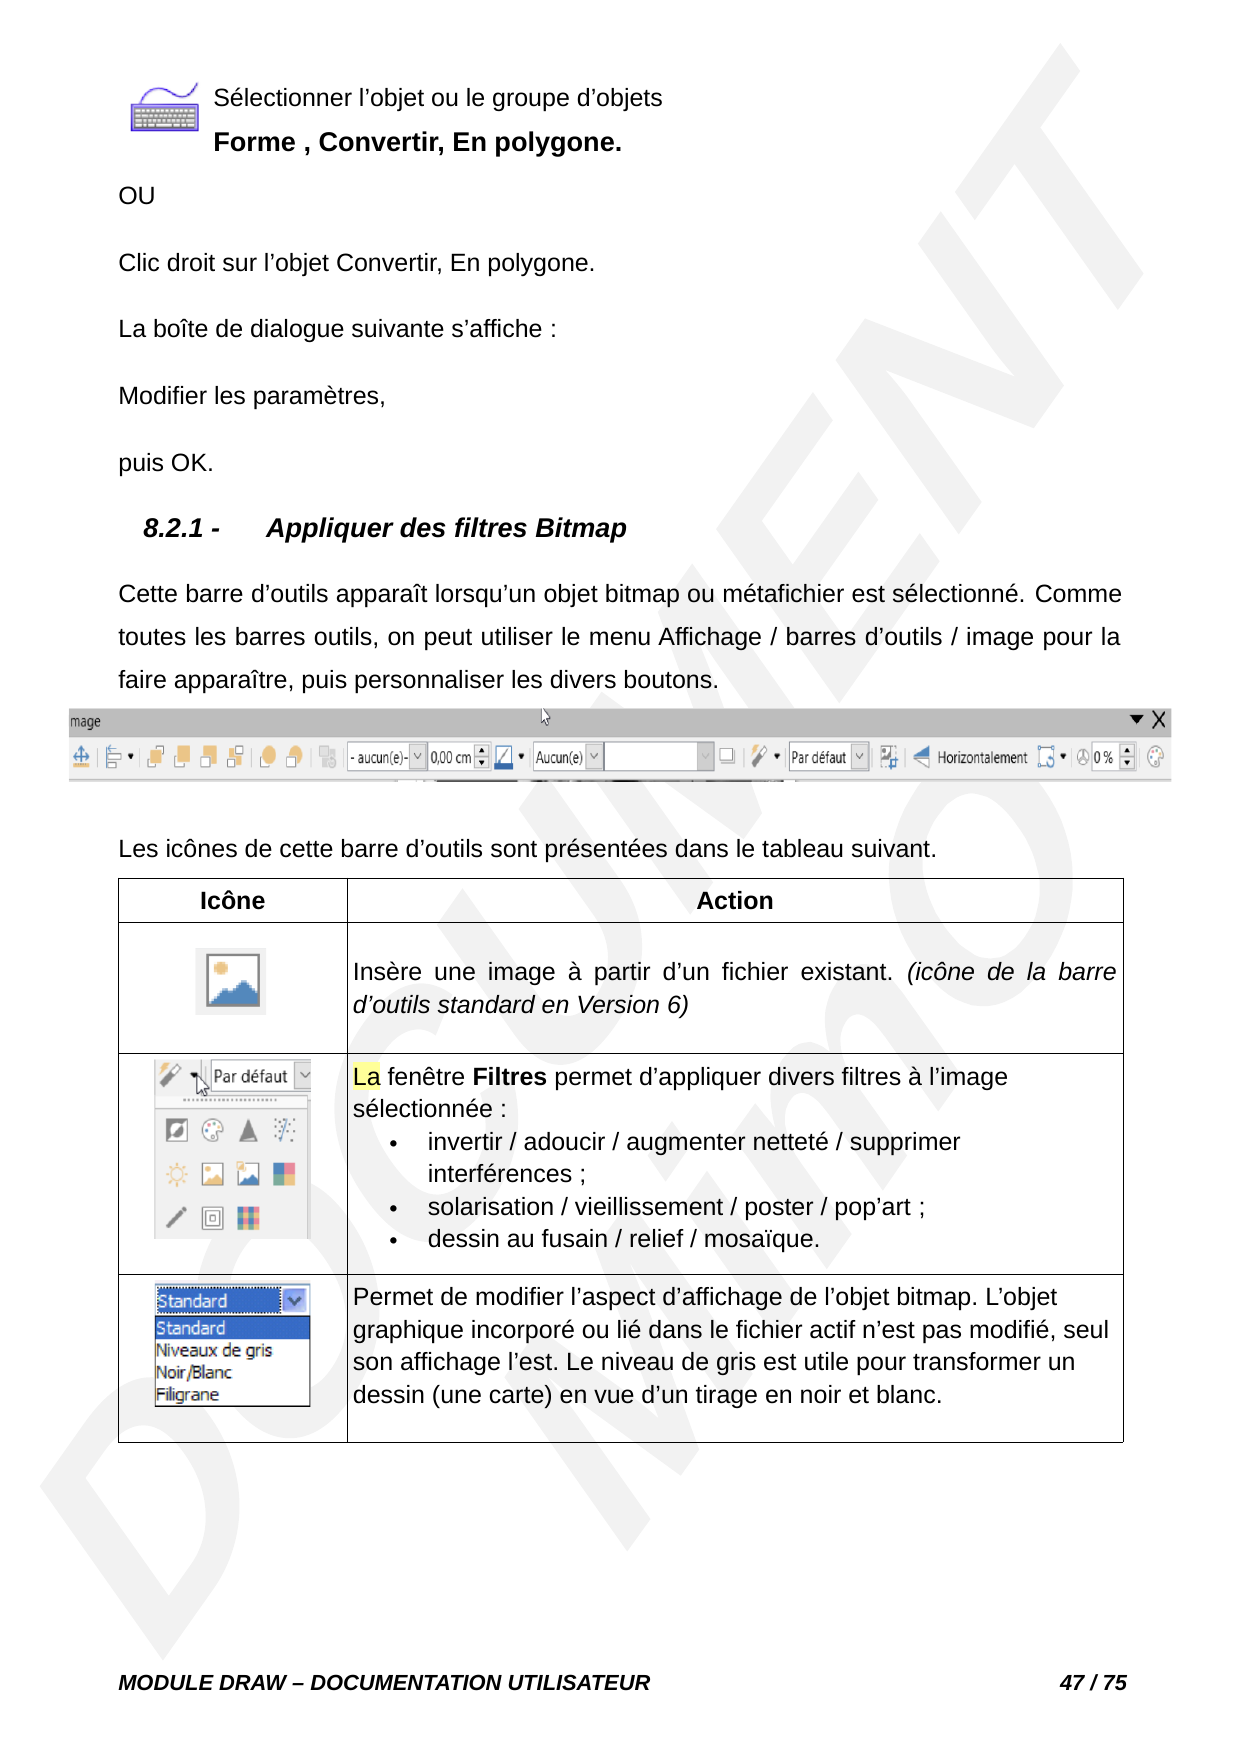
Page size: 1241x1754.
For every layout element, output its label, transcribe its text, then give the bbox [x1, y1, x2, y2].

text puis OK. [118, 448, 1122, 477]
picture [126, 71, 202, 146]
table_cell [119, 923, 347, 1053]
picture [195, 948, 267, 1015]
table_cell Permet de modifier l’aspect d’affichage de l’objet bitmap. L’objet graphique incorporé ou lié dans le fichier actif n’est pas modifié, seul son affichage l’est. Le niveau de gris est utile pour transformer un dessin (une carte) en vue d’un tirage en noir et blanc. [348, 1275, 1123, 1442]
text Modifier les paramètres, [118, 381, 1122, 410]
text OU [118, 181, 1122, 209]
table_cell [119, 1275, 347, 1442]
text La boîte de dialogue suivante s’affiche : [118, 314, 1122, 343]
text Les icônes de cette barre d’outils sont présentées dans le tableau suivant. [118, 834, 1122, 863]
table_cell Insère une image à partir d’un fichier existant. (icône de la barre d’outils standard en Version 6) [348, 923, 1123, 1053]
subtitle Appliquer des filtres Bitmap [143, 512, 1122, 543]
text Forme , Convertir, En polygone. [118, 126, 1122, 157]
text Cette barre d’outils apparaît lorsqu’un objet bitmap ou métafichier est sélectionné. Comme toutes les barres outils, on peut utiliser le menu Affichage / barres d’outils / image pour la faire apparaître, puis personnaliser les divers boutons. [118, 579, 1122, 694]
table_header Action [348, 879, 1123, 922]
table_cell [119, 1054, 347, 1274]
picture [154, 1280, 311, 1407]
text Clic droit sur l’objet Convertir, En polygone. [118, 247, 1122, 276]
table_header Icône [119, 879, 347, 922]
table_cell La fenêtre Filtres permet d’appliquer divers filtres à l’image sélectionnée : invertir / adoucir / augmenter netteté / supprimer interférences ; solarisation / vieillissement / poster / pop’art ; dessin au fusain / relief / mosaïque. [348, 1054, 1123, 1274]
picture [68, 708, 1172, 782]
picture [154, 1059, 311, 1239]
text Sélectionner l’objet ou le groupe d’objets [202, 83, 1122, 111]
